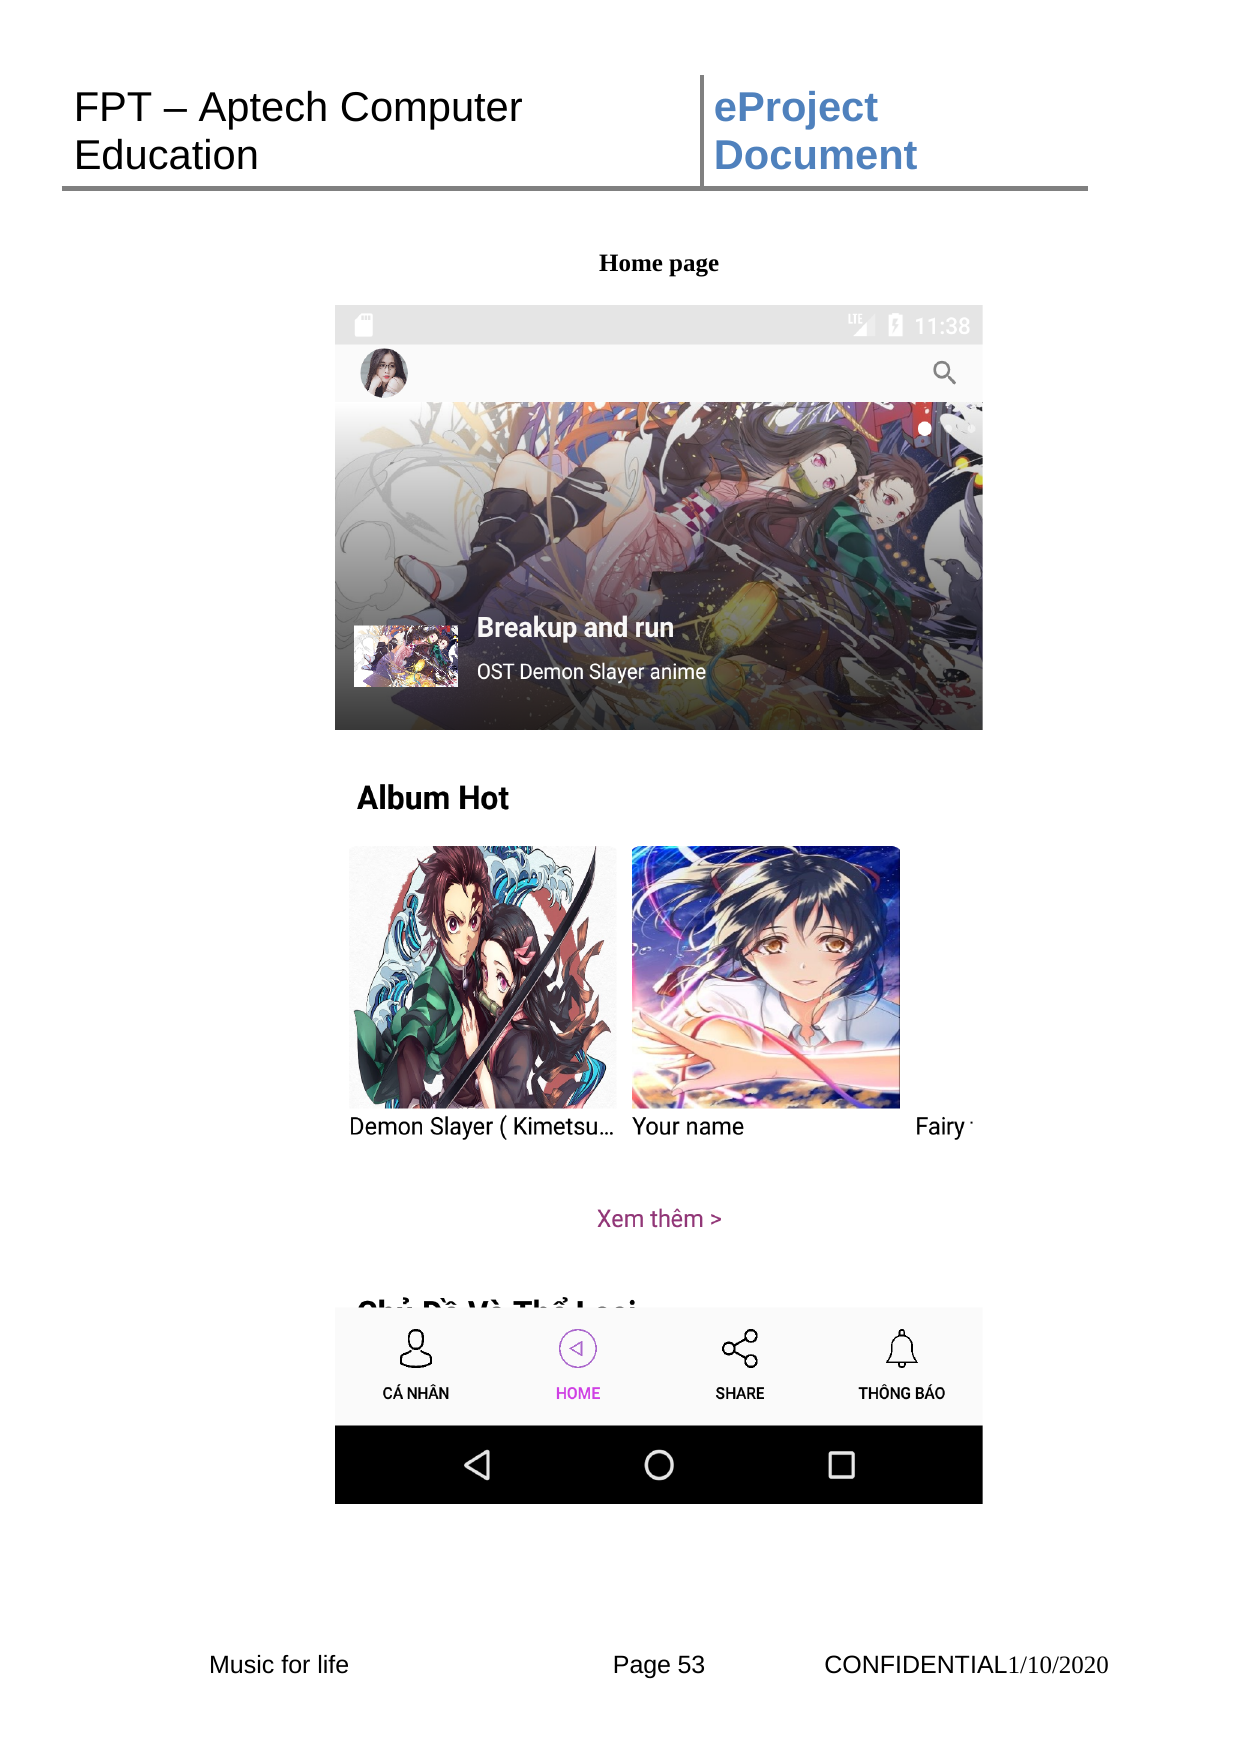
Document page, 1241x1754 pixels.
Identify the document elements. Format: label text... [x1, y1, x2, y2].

picture [335, 305, 983, 1504]
text Home page [146, 248, 1172, 277]
